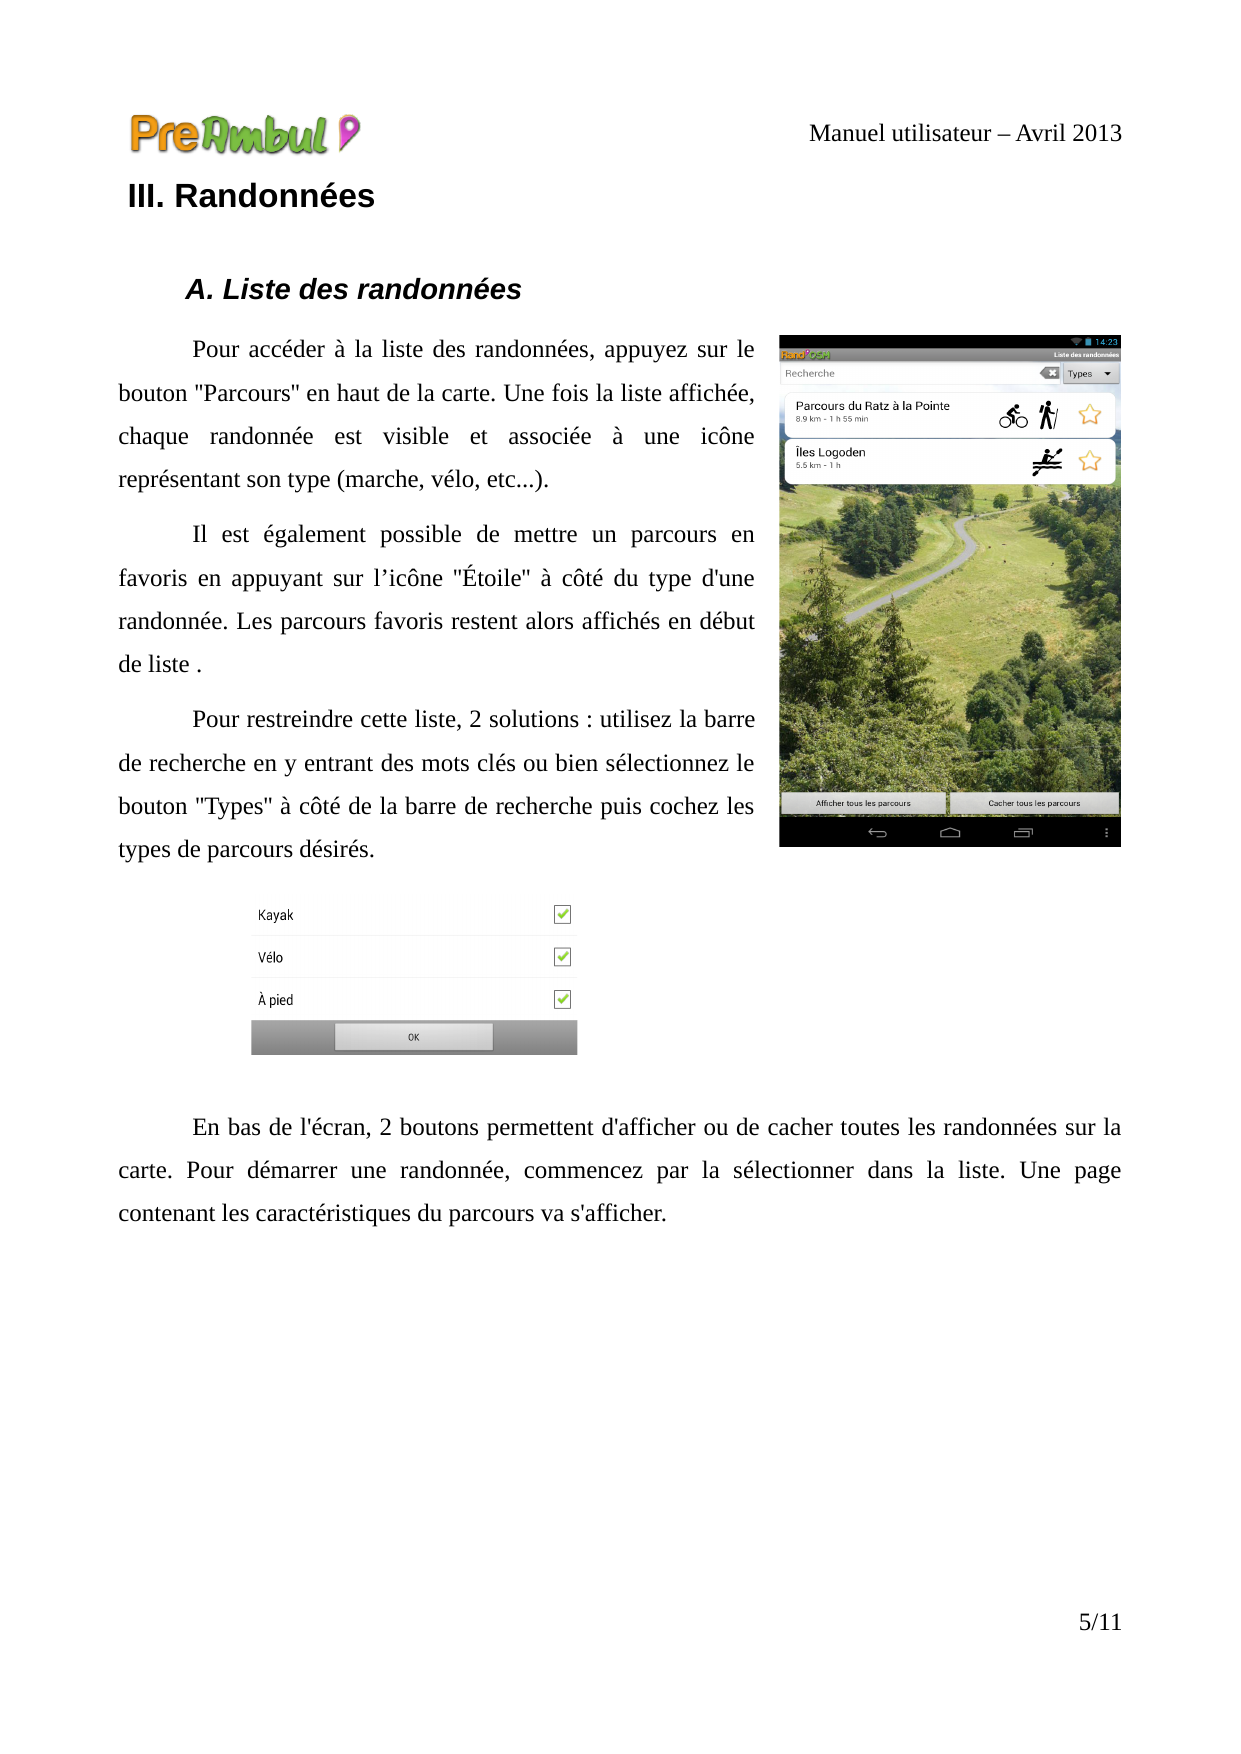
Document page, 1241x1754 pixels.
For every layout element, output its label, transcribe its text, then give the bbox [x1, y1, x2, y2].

subtitle Liste des randonnées [118, 272, 1122, 305]
picture [118, 103, 371, 162]
text Pour restreindre cette liste, 2 solutions : utilisez la barre de recherche en y entrant des mots clés ou bien sélectionnez le bouton ''Types'' à côté de la barre de recherche puis cochez les types de parcours désirés. [118, 704, 1122, 863]
picture [779, 335, 1121, 847]
text Pour accéder à la liste des randonnées, appuyez sur le bouton ''Parcours'' en haut de la carte. Une fois la liste affichée, chaque randonnée est visible et associée à une icône représentant son type (marche, vélo, etc...). [118, 334, 1122, 493]
text Il est également possible de mettre un parcours en favoris en appuyant sur l’icône ''Étoile'' à côté du type d'une randonnée. Les parcours favoris restent alors affichés en début de liste . [118, 519, 779, 678]
subtitle Randonnées [118, 176, 1122, 215]
text En bas de l'écran, 2 boutons permettent d'afficher ou de cacher toutes les randonnées sur la carte. Pour démarrer une randonnée, commencez par la sélectionner dans la liste. Une page contenant les caractéristiques du parcours va s'afficher. [118, 1112, 1122, 1227]
